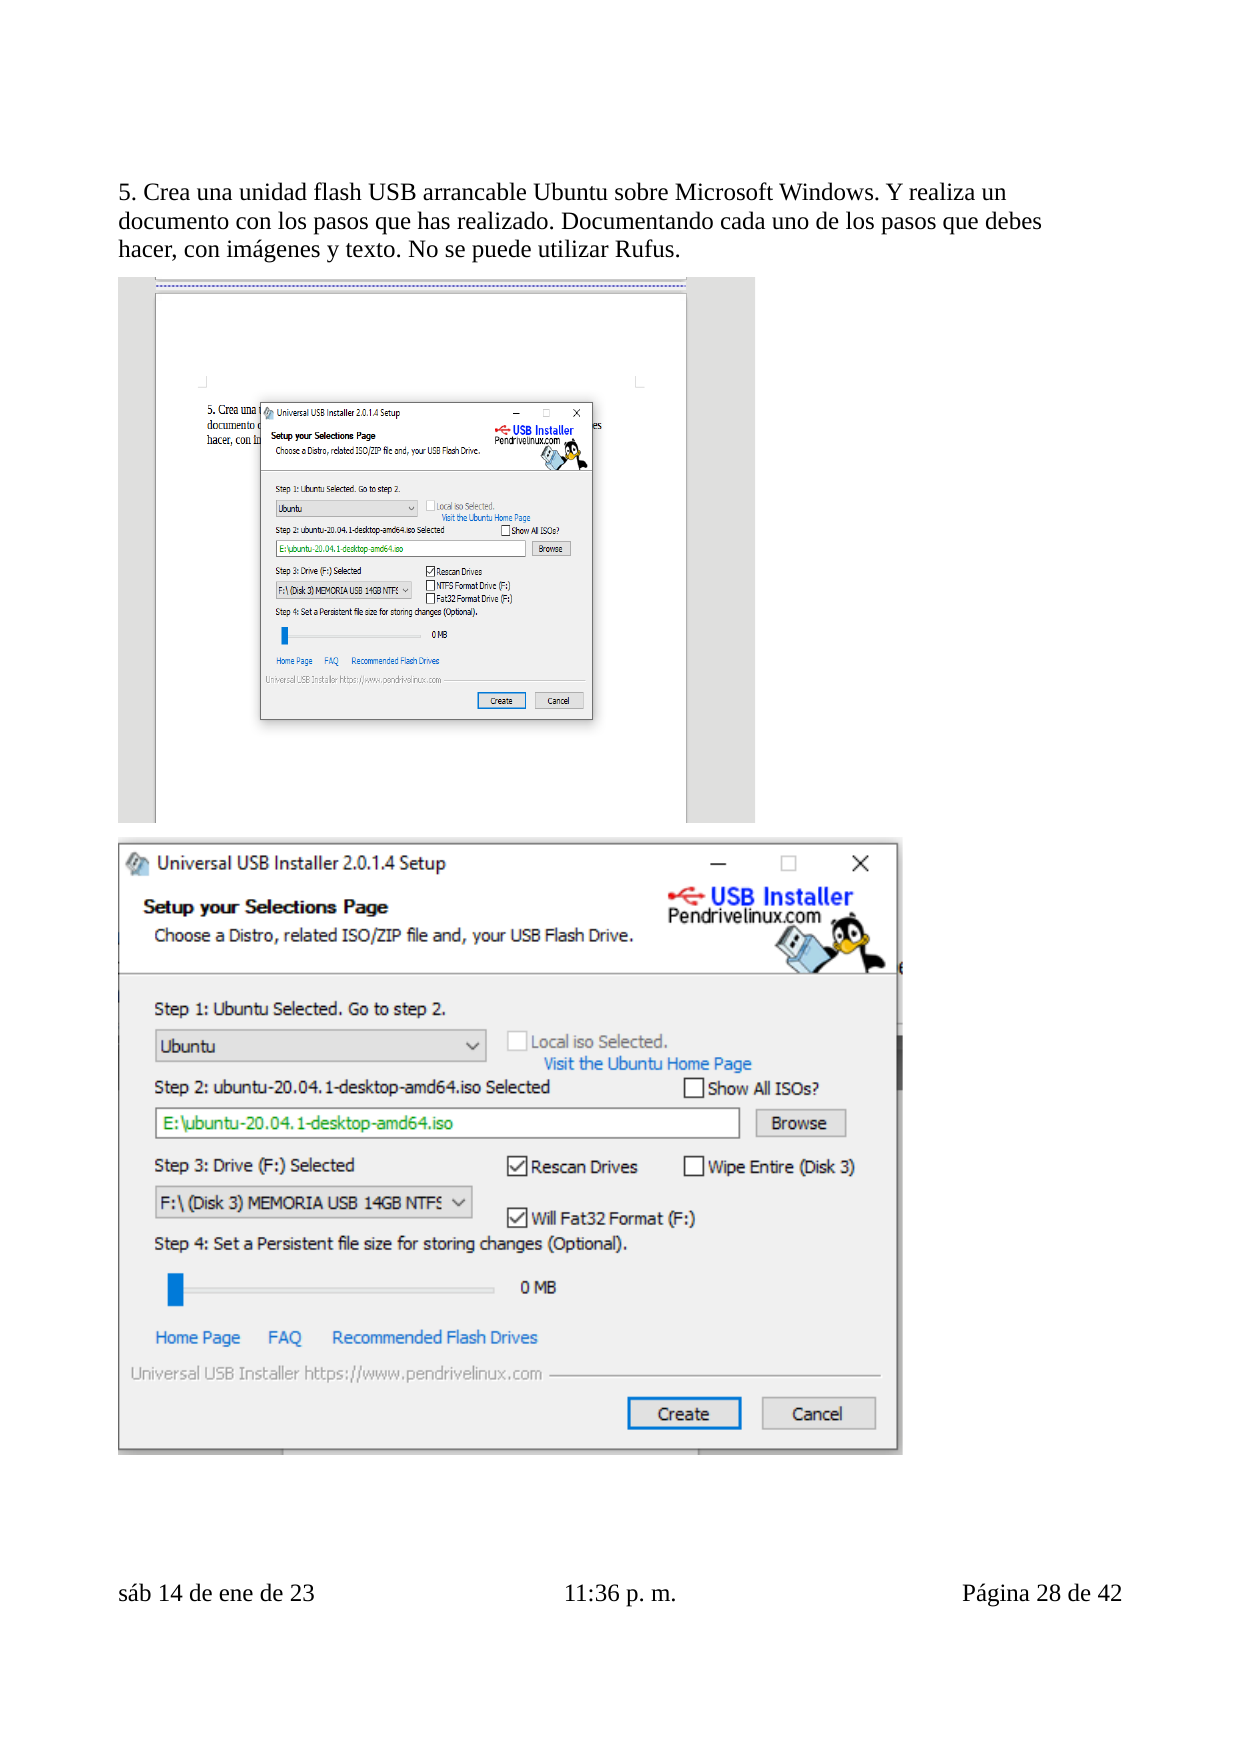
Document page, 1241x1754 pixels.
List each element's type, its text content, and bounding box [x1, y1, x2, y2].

picture [118, 837, 903, 1455]
picture [118, 277, 756, 823]
text 5. Crea una unidad flash USB arrancable Ubuntu sobre Microsoft Windows. Y realiza un documento con los pasos que has realizado. Documentando cada uno de los pasos que debes hacer, con imágenes y texto. No se puede utilizar Rufus. [118, 177, 1122, 263]
